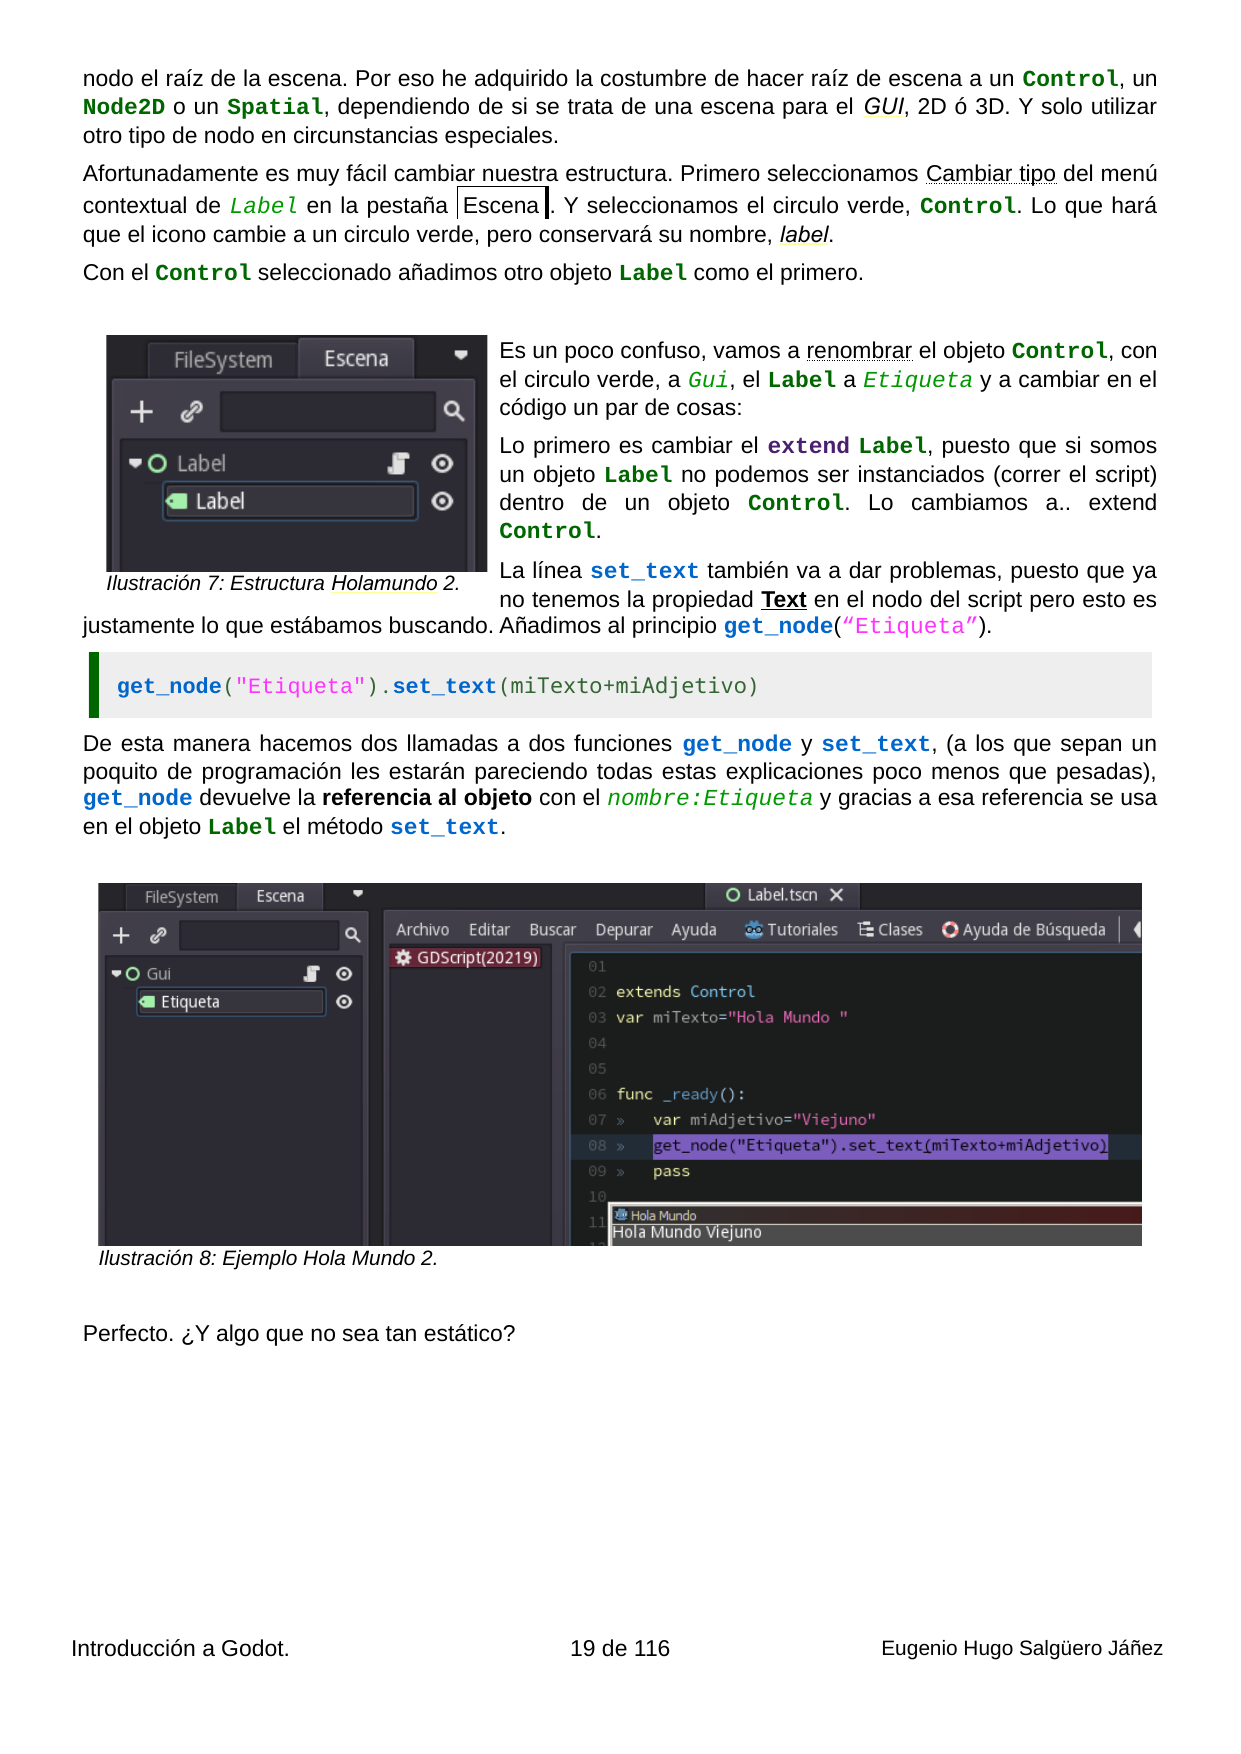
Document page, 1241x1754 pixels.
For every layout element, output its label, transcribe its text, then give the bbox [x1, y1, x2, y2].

text Ilustración 8: Ejemplo Hola Mundo 2. [98, 1246, 1142, 1270]
picture [98, 883, 1142, 1246]
text Con el Control seleccionado añadimos otro objeto Label como el primero. [83, 259, 1158, 287]
text Ilustración 7: Estructura Holamundo 2. [106, 572, 487, 595]
text nodo el raíz de la escena. Por eso he adquirido la costumbre de hacer raíz de escena a un Control, un Node2D o un Spatial, dependiendo de si se trata de una escena para el GUI, 2D ó 3D. Y solo utilizar otro tipo de nodo en circunstancias especiales. [83, 65, 1158, 148]
text Es un poco confuso, vamos a renombrar el objeto Control, con el circulo verde, a Gui, el Label a Etiqueta y a cambiar en el código un par de cosas: [488, 337, 1158, 420]
text La línea set_text también va a dar problemas, puesto que ya no tenemos la propiedad Text en el nodo del script pero esto es justamente lo que estábamos buscando. Añadimos al principio get_node(“Etiqueta”). [83, 557, 1158, 640]
text get_node("Etiqueta").set_text(miTexto+miAdjetivo) [99, 652, 1152, 718]
text Perfecto. ¿Y algo que no sea tan estático? [83, 1320, 1158, 1346]
text Afortunadamente es muy fácil cambiar nuestra estructura. Primero seleccionamos Cambiar tipo del menú contextual de Label en la pestaña Escena. Y seleccionamos el circulo verde, Control. Lo que hará que el icono cambie a un circulo verde, pero conservará su nombre, label. [83, 160, 1158, 247]
picture [106, 335, 488, 572]
text De esta manera hacemos dos llamadas a dos funciones get_node y set_text, (a los que sepan un poquito de programación les estarán pareciendo todas estas explicaciones poco menos que pesadas), get_node devuelve la referencia al objeto con el nombre:Etiqueta y gracias a esa referencia se usa en el objeto Label el método set_text. [83, 729, 1158, 841]
text Lo primero es cambiar el extend Label, puesto que si somos un objeto Label no podemos ser instanciados (correr el script) dentro de un objeto Control. Lo cambiamos a.. extend Control. [488, 432, 1158, 546]
